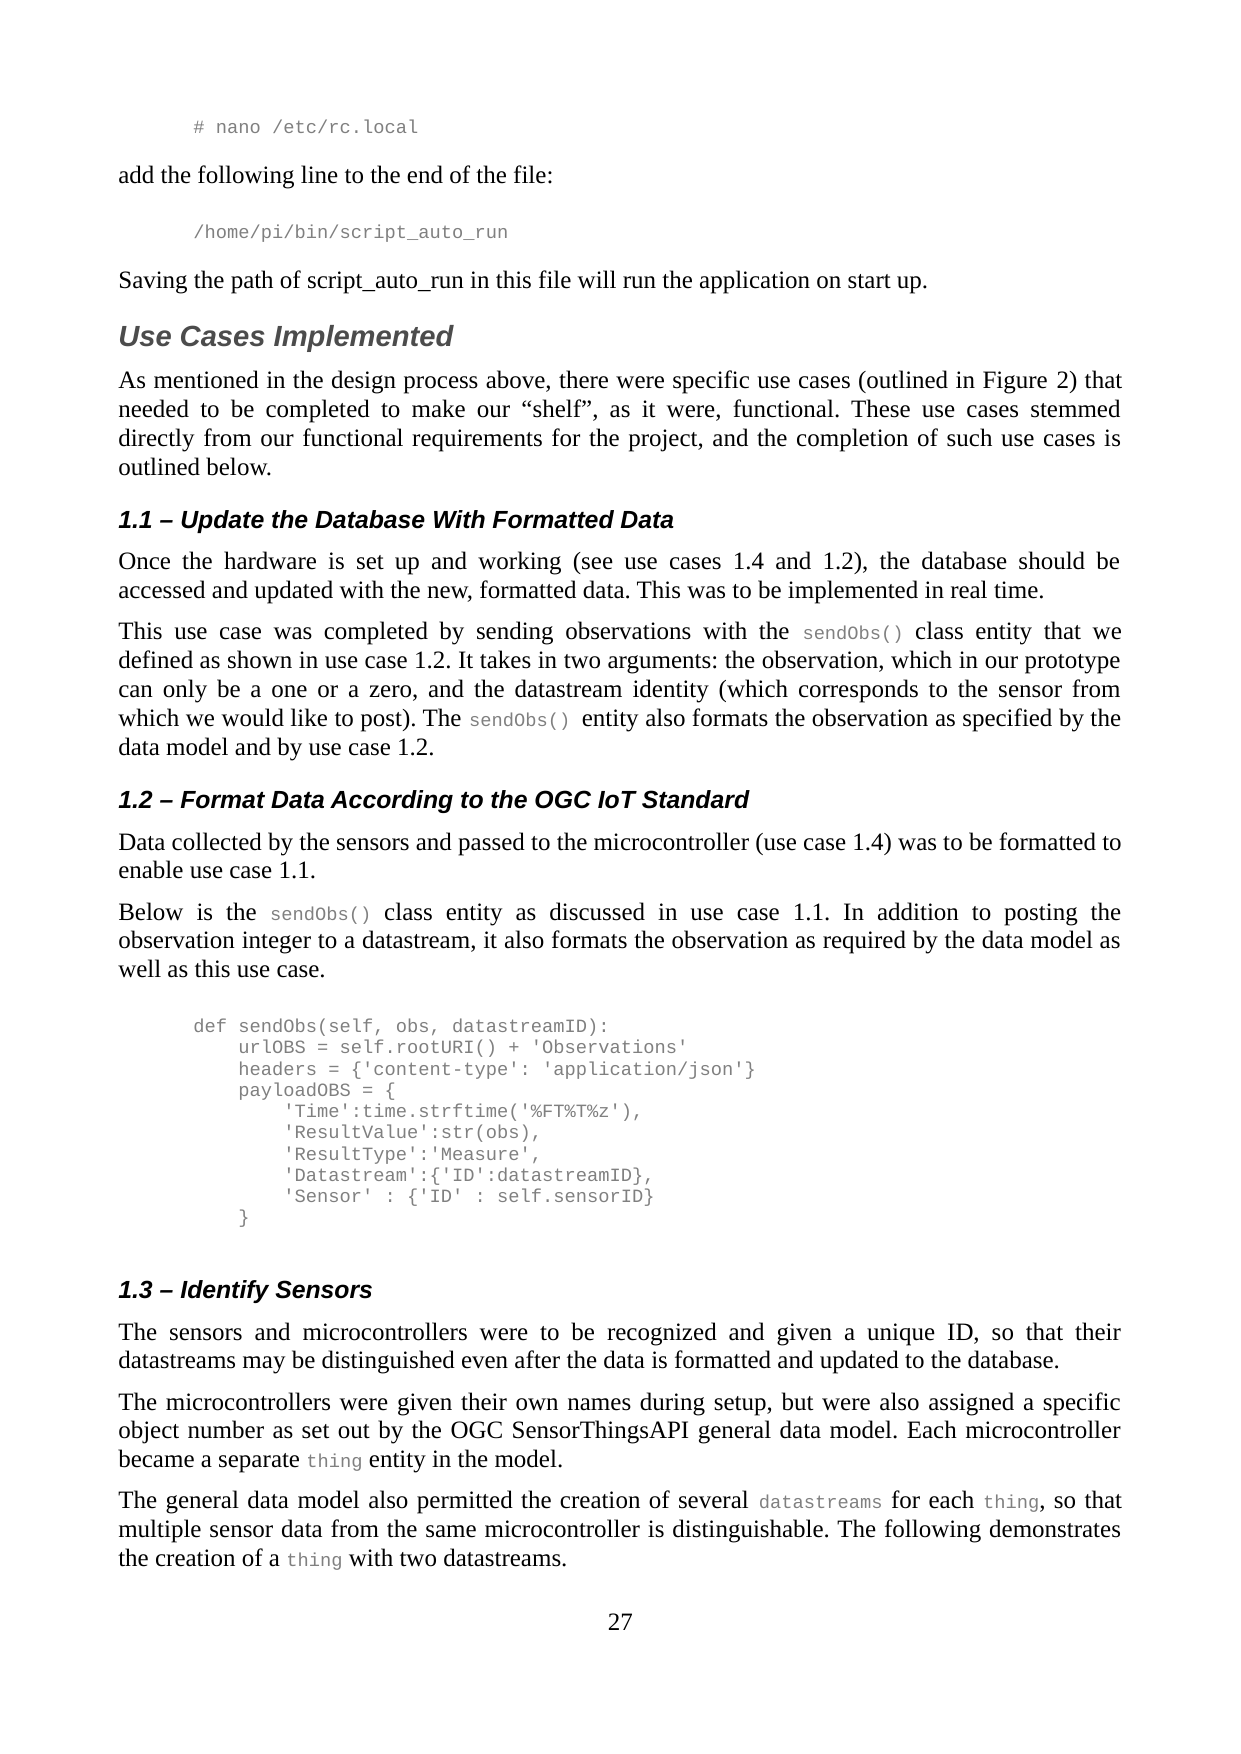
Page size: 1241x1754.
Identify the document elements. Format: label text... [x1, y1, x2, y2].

subtitle Use Cases Implemented [118, 319, 1122, 353]
text 'Sensor' : {'ID' : self.sensorID} [193, 1187, 1122, 1208]
text The sensors and microcontrollers were to be recognized and given a unique ID, so that their datastreams may be distinguished even after the data is formatted and updated to the database. [118, 1317, 1122, 1374]
subtitle 1.3 – Identify Sensors [118, 1276, 1122, 1304]
text Once the hardware is set up and working (see use cases 1.4 and 1.2), the database should be accessed and updated with the new, formatted data. This was to be implemented in real time. [118, 546, 1122, 604]
text 'ResultType':'Measure', [193, 1144, 1122, 1166]
text As mentioned in the design process above, there were specific use cases (outlined in Figure 2) that needed to be completed to make our “shelf”, as it were, functional. These use cases stemmed directly from our functional requirements for the project, and the completion of such use cases is outlined below. [118, 365, 1122, 480]
subtitle 1.1 – Update the Database With Formatted Data [118, 505, 1122, 534]
text def sendObs(self, obs, datastreamID): [193, 1017, 1122, 1038]
text Below is the sendObs() class entity as discussed in use case 1.1. In addition to posting the observation integer to a datastream, it also formats the observation as required by the data model as well as this use case. [118, 897, 1122, 983]
text payloadOBS = { [193, 1081, 1122, 1102]
text The microcontrollers were given their own names during setup, but were also assigned a specific object number as set out by the OGC SensorThingsAPI general data model. Each microcontroller became a separate thing entity in the model. [118, 1387, 1122, 1473]
text urlOBS = self.rootURI() + 'Observations' [193, 1038, 1122, 1059]
text Saving the path of script_auto_run in this file will run the application on start up. [118, 266, 1122, 294]
text Data collected by the sensors and passed to the microcontroller (use case 1.4) was to be formatted to enable use case 1.1. [118, 827, 1122, 884]
text This use case was completed by sending observations with the sendObs() class entity that we defined as shown in use case 1.2. It takes in two arguments: the observation, which in our prototype can only be a one or a zero, and the datastream identity (which corresponds to the sensor from which we would like to post). The sendObs() entity also formats the observation as specified by the data model and by use case 1.2. [118, 616, 1122, 761]
text /home/pi/bin/script_auto_run [193, 223, 1122, 244]
text } [193, 1208, 1122, 1229]
text The general data model also permitted the creation of several datastreams for each thing, so that multiple sensor data from the same microcontroller is distinguishable. The following demonstrates the creation of a thing with two datastreams. [118, 1486, 1122, 1572]
text add the following line to the end of the file: [118, 161, 1122, 189]
text # nano /etc/rc.local [193, 118, 1122, 139]
text 'Datastream':{'ID':datastreamID}, [193, 1166, 1122, 1187]
text 'ResultValue':str(obs), [193, 1123, 1122, 1144]
text 'Time':time.strftime('%FT%T%z'), [193, 1102, 1122, 1123]
subtitle 1.2 – Format Data According to the OGC IoT Standard [118, 786, 1122, 814]
text headers = {'content-type': 'application/json'} [193, 1059, 1122, 1081]
